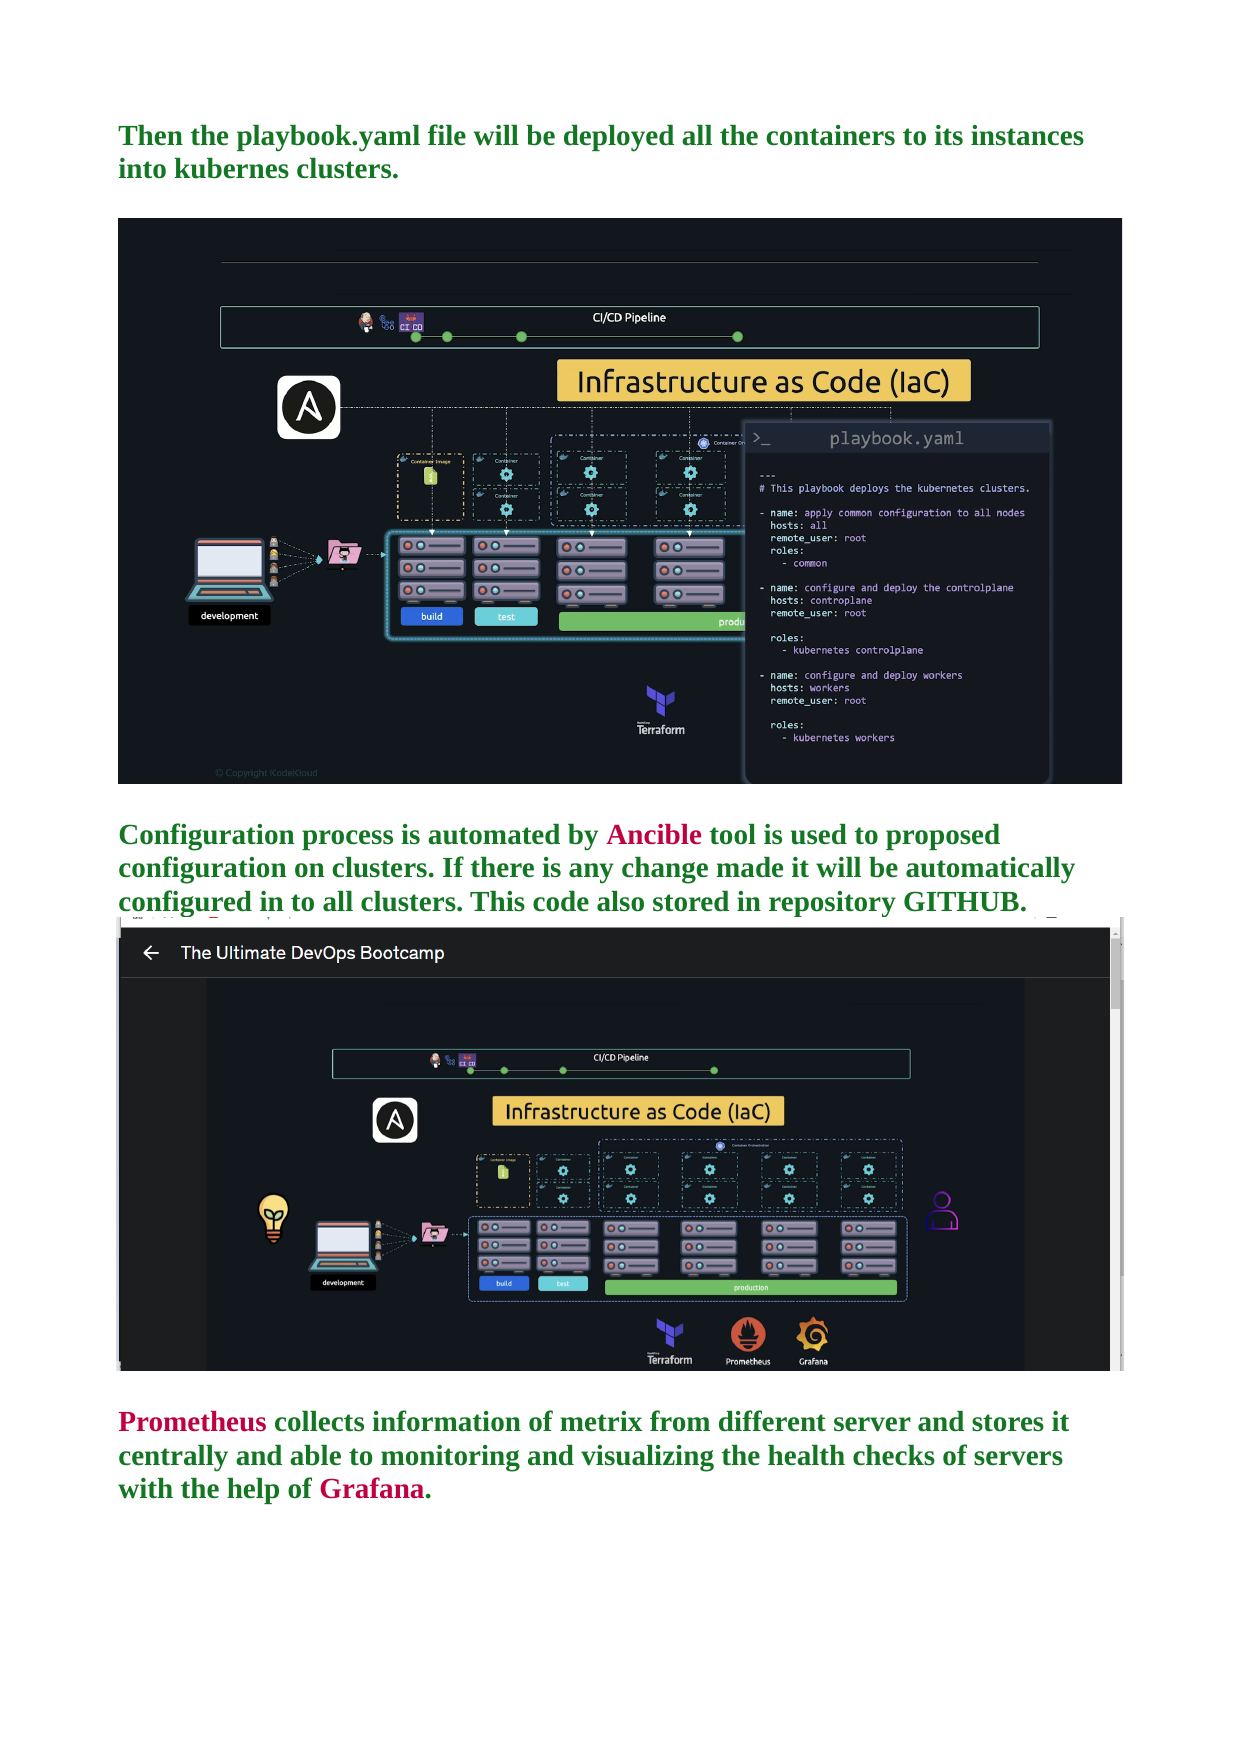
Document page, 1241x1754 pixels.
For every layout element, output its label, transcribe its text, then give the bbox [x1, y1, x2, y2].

picture [116, 917, 1125, 1371]
text Prometheus collects information of metrix from different server and stores it centrally and able to monitoring and visualizing the health checks of servers with the help of Grafana. [118, 1404, 1122, 1505]
picture [118, 218, 1123, 784]
text Then the playbook.yaml file will be deployed all the containers to its instances into kubernes clusters. [118, 118, 1122, 185]
text Configuration process is automated by Ancible tool is used to proposed configuration on clusters. If there is any change made it will be automatically configured in to all clusters. This code also stored in repository GITHUB. [118, 817, 1122, 917]
